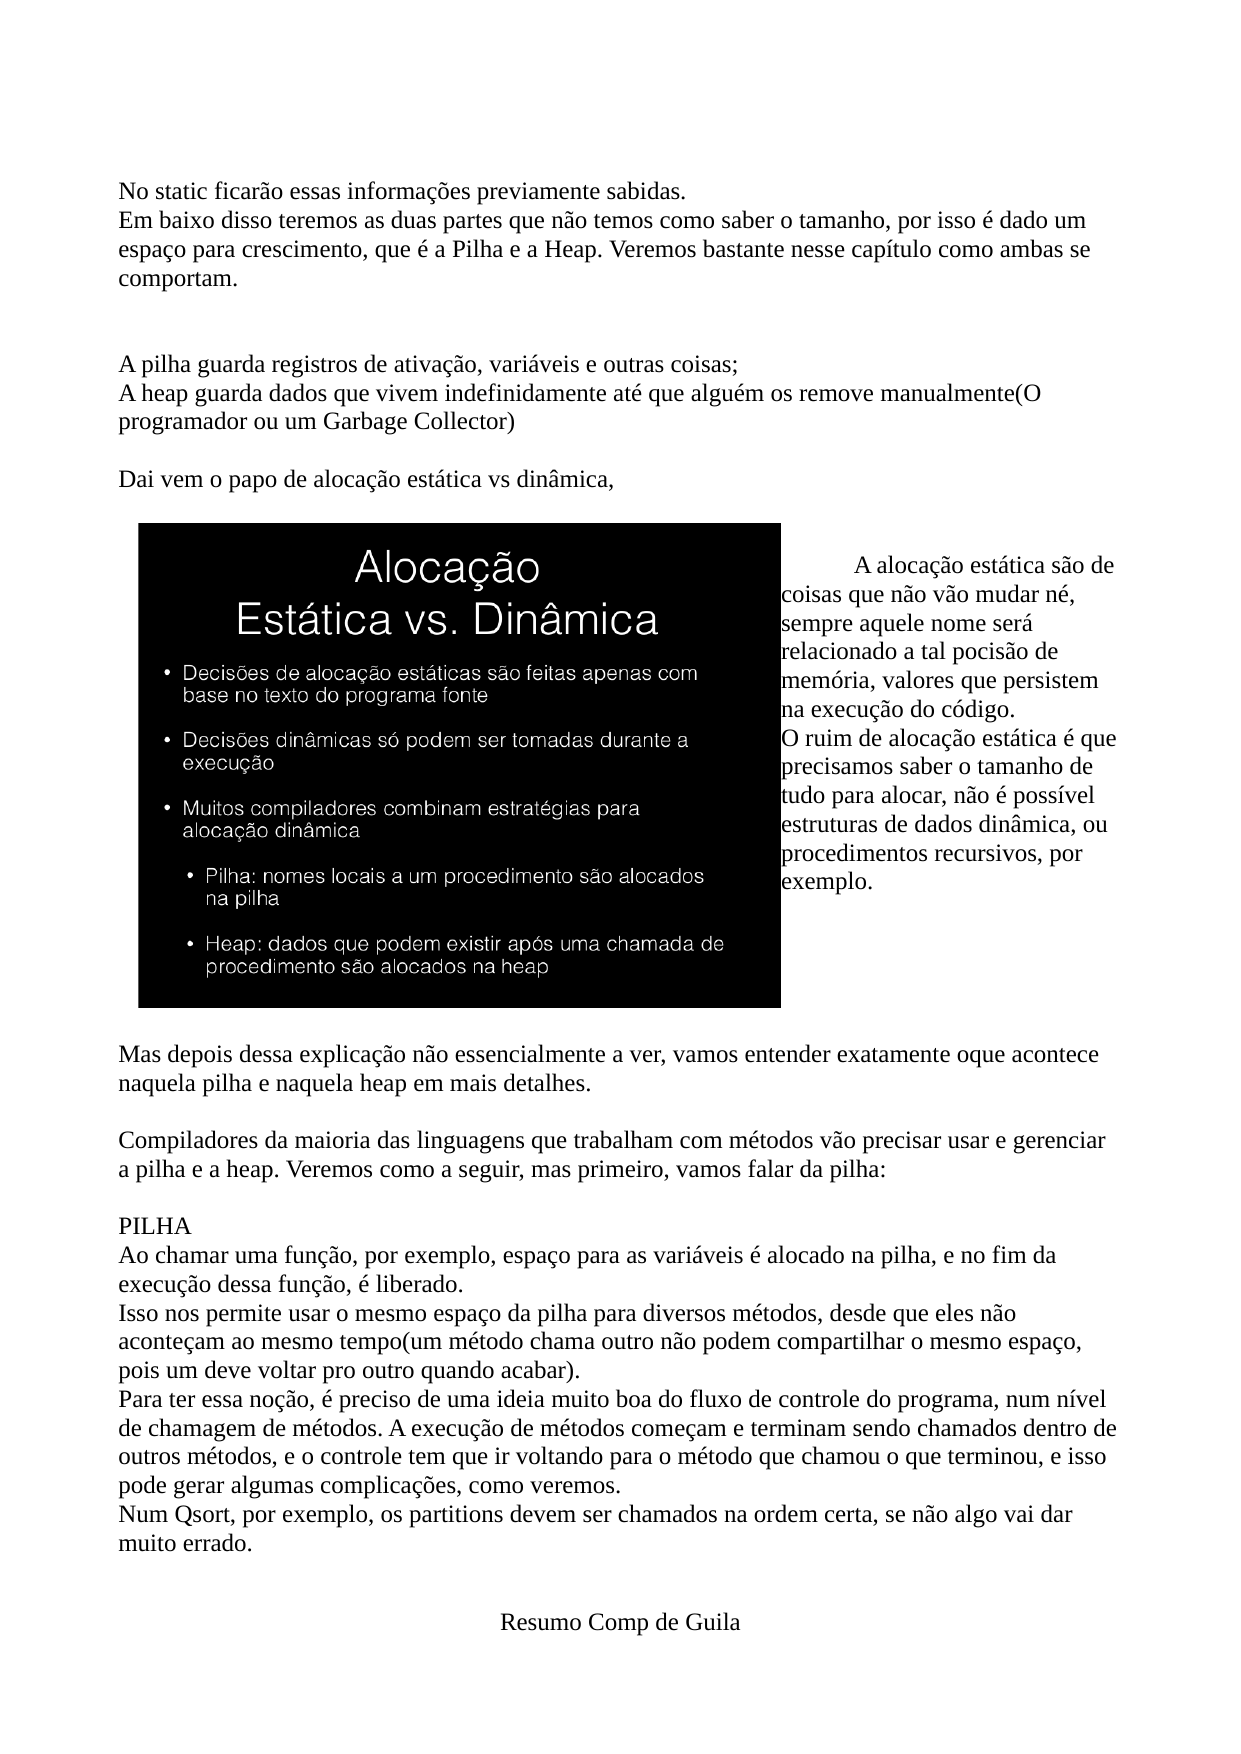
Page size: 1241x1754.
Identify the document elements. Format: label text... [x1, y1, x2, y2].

text O ruim de alocação estática é que precisamos saber o tamanho de tudo para alocar, não é possível estruturas de dados dinâmica, ou procedimentos recursivos, por exemplo. [781, 723, 1122, 895]
text Num Qsort, por exemplo, os partitions devem ser chamados na ordem certa, se não algo vai dar muito errado. [118, 1499, 1122, 1556]
text Isso nos permite usar o mesmo espaço da pilha para diversos métodos, desde que eles não aconteçam ao mesmo tempo(um método chama outro não podem compartilhar o mesmo espaço, pois um deve voltar pro outro quando acabar). [118, 1298, 1122, 1384]
picture [138, 523, 781, 1008]
text [118, 723, 138, 895]
text PILHA [118, 1211, 1122, 1240]
text [118, 550, 138, 723]
text Dai vem o papo de alocação estática vs dinâmica, [118, 464, 1122, 493]
text No static ficarão essas informações previamente sabidas. [118, 176, 1122, 205]
text A alocação estática são de coisas que não vão mudar né, sempre aquele nome será relacionado a tal pocisão de memória, valores que persistem na execução do código. [781, 550, 1122, 723]
text Mas depois dessa explicação não essencialmente a ver, vamos entender exatamente oque acontece naquela pilha e naquela heap em mais detalhes. [118, 1039, 1122, 1096]
text Para ter essa noção, é preciso de uma ideia muito boa do fluxo de controle do programa, num nível de chamagem de métodos. A execução de métodos começam e terminam sendo chamados dentro de outros métodos, e o controle tem que ir voltando para o método que chamou o que terminou, e isso pode gerar algumas complicações, como veremos. [118, 1384, 1122, 1499]
text Ao chamar uma função, por exemplo, espaço para as variáveis é alocado na pilha, e no fim da execução dessa função, é liberado. [118, 1240, 1122, 1298]
text Em baixo disso teremos as duas partes que não temos como saber o tamanho, por isso é dado um espaço para crescimento, que é a Pilha e a Heap. Veremos bastante nesse capítulo como ambas se comportam. [118, 205, 1122, 291]
text Compiladores da maioria das linguagens que trabalham com métodos vão precisar usar e gerenciar a pilha e a heap. Veremos como a seguir, mas primeiro, vamos falar da pilha: [118, 1125, 1122, 1183]
text A pilha guarda registros de ativação, variáveis e outras coisas; [118, 349, 1122, 378]
text A heap guarda dados que vivem indefinidamente até que alguém os remove manualmente(O programador ou um Garbage Collector) [118, 378, 1122, 435]
